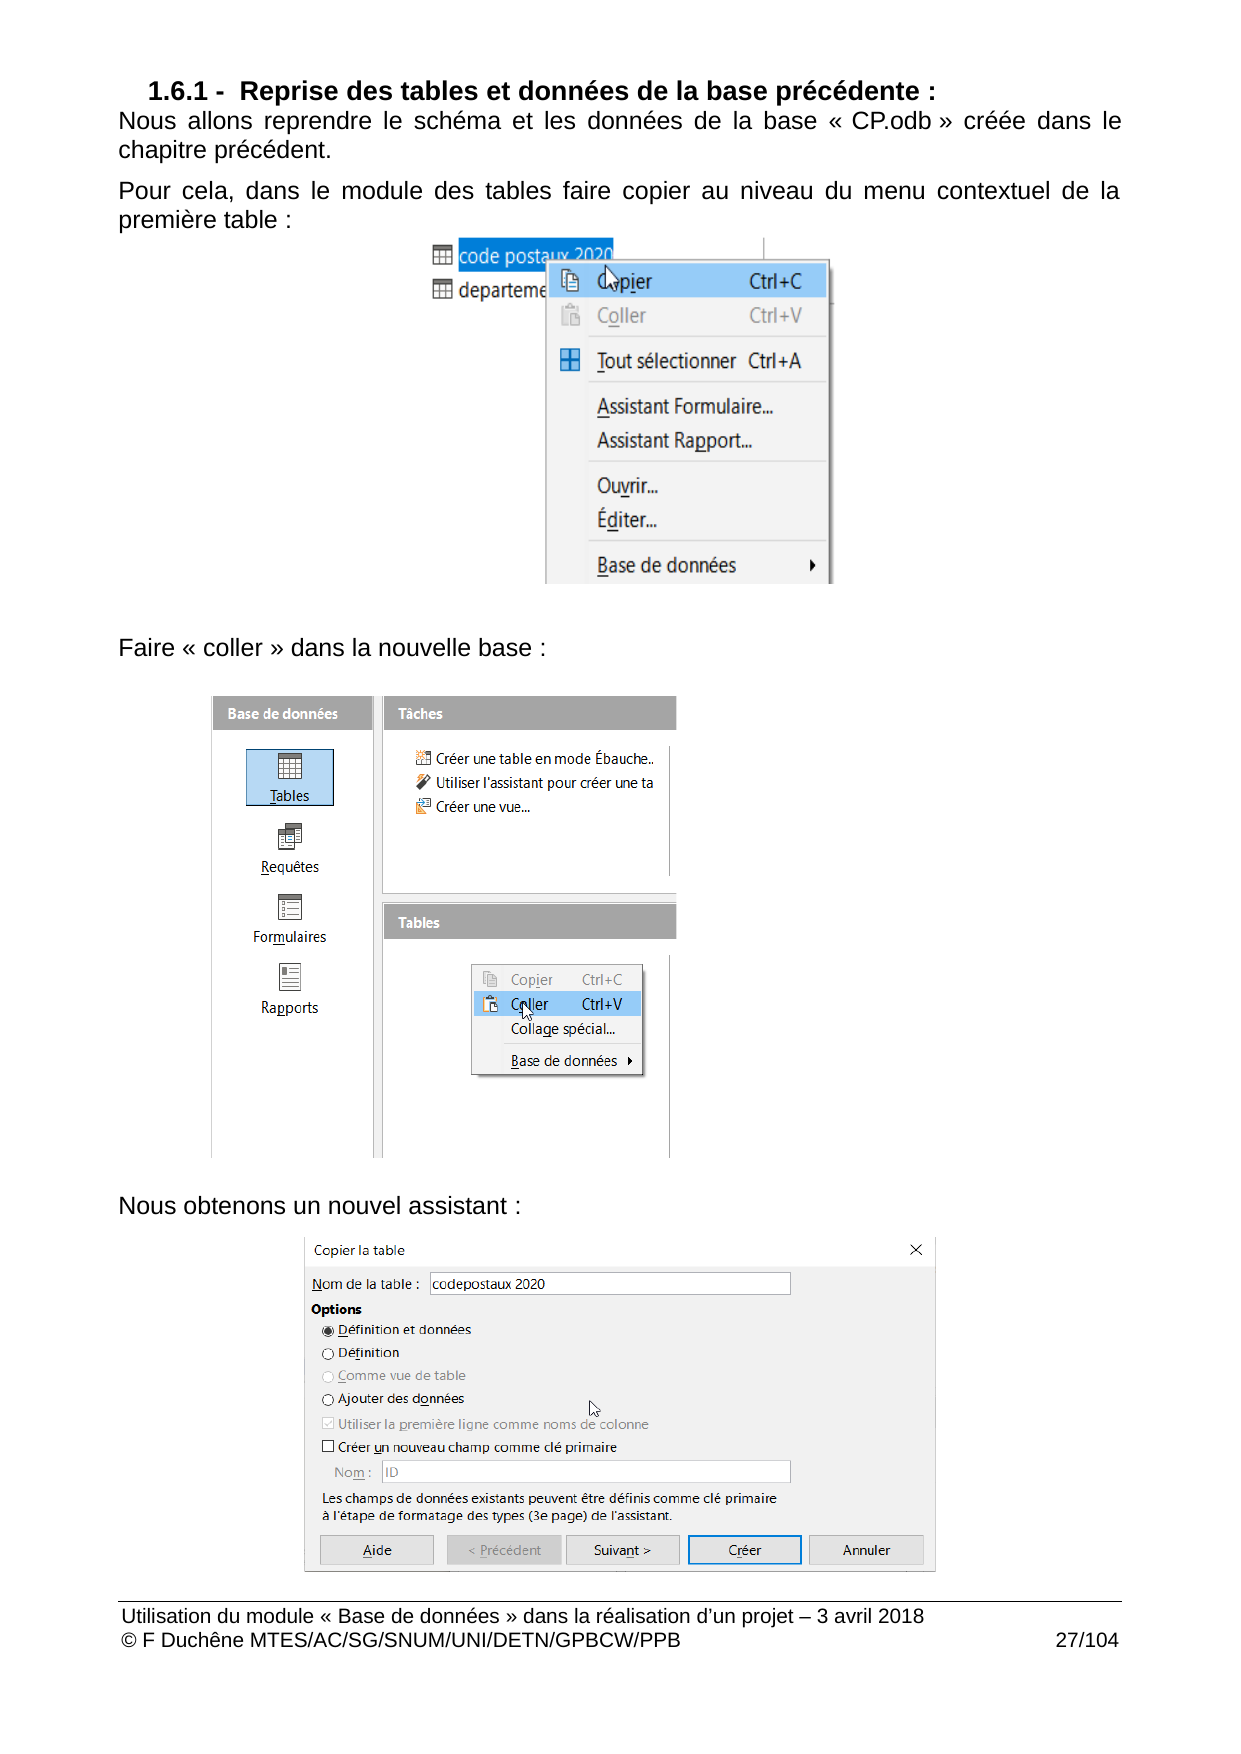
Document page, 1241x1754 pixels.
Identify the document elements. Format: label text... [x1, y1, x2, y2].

picture [304, 1237, 936, 1572]
text Nous obtenons un nouvel assistant : [118, 1191, 1122, 1220]
text Faire « coller » dans la nouvelle base : [118, 632, 1122, 661]
subtitle Reprise des tables et données de la base précédente : [148, 75, 1122, 106]
picture [211, 696, 677, 1158]
text Pour cela, dans le module des tables faire copier au niveau du menu contextuel de la première table : [118, 176, 1122, 234]
text Nous allons reprendre le schéma et les données de la base « CP.odb » créée dans le chapitre précédent. [118, 106, 1122, 164]
picture [413, 228, 835, 584]
